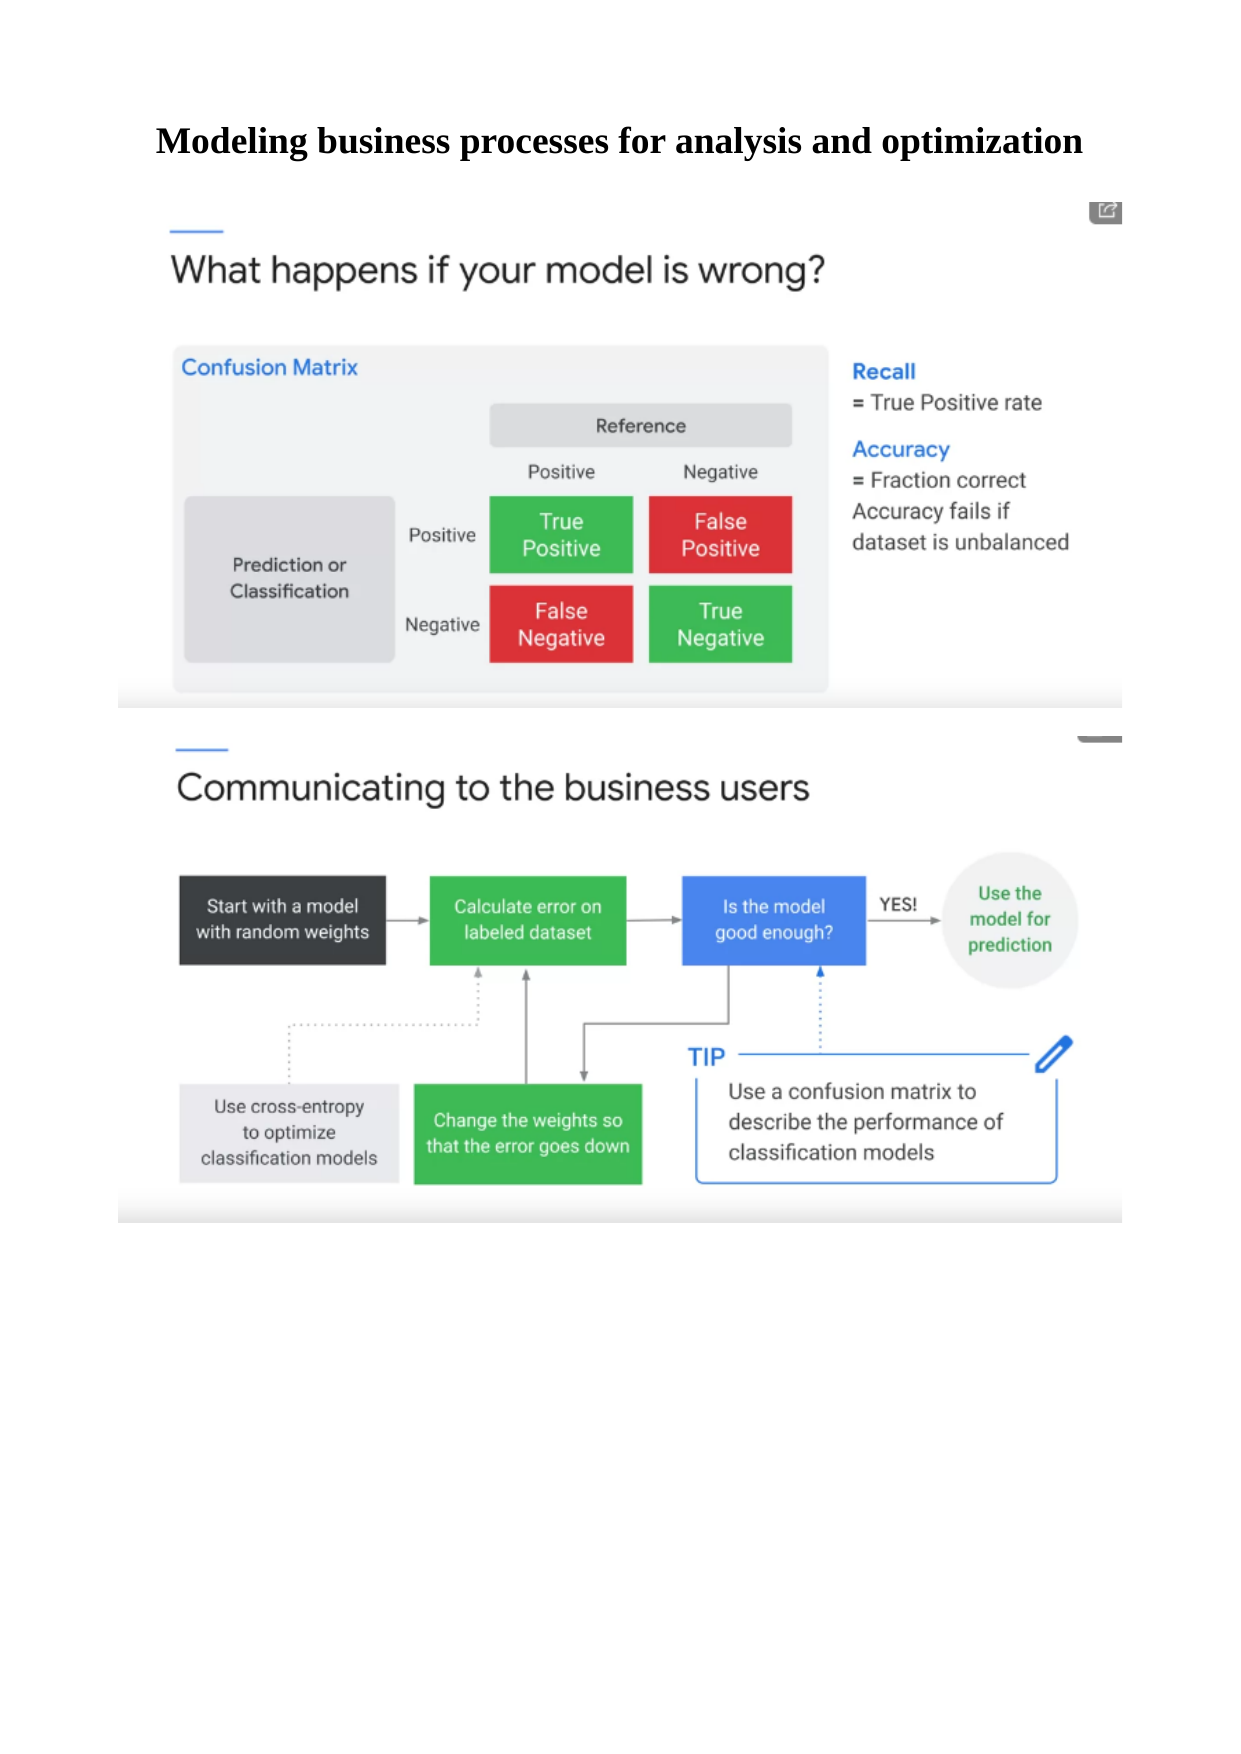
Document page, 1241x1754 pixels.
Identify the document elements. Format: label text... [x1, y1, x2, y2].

picture [118, 736, 1123, 1223]
picture [118, 202, 1123, 708]
subtitle Modeling business processes for analysis and optimization [118, 118, 1122, 161]
